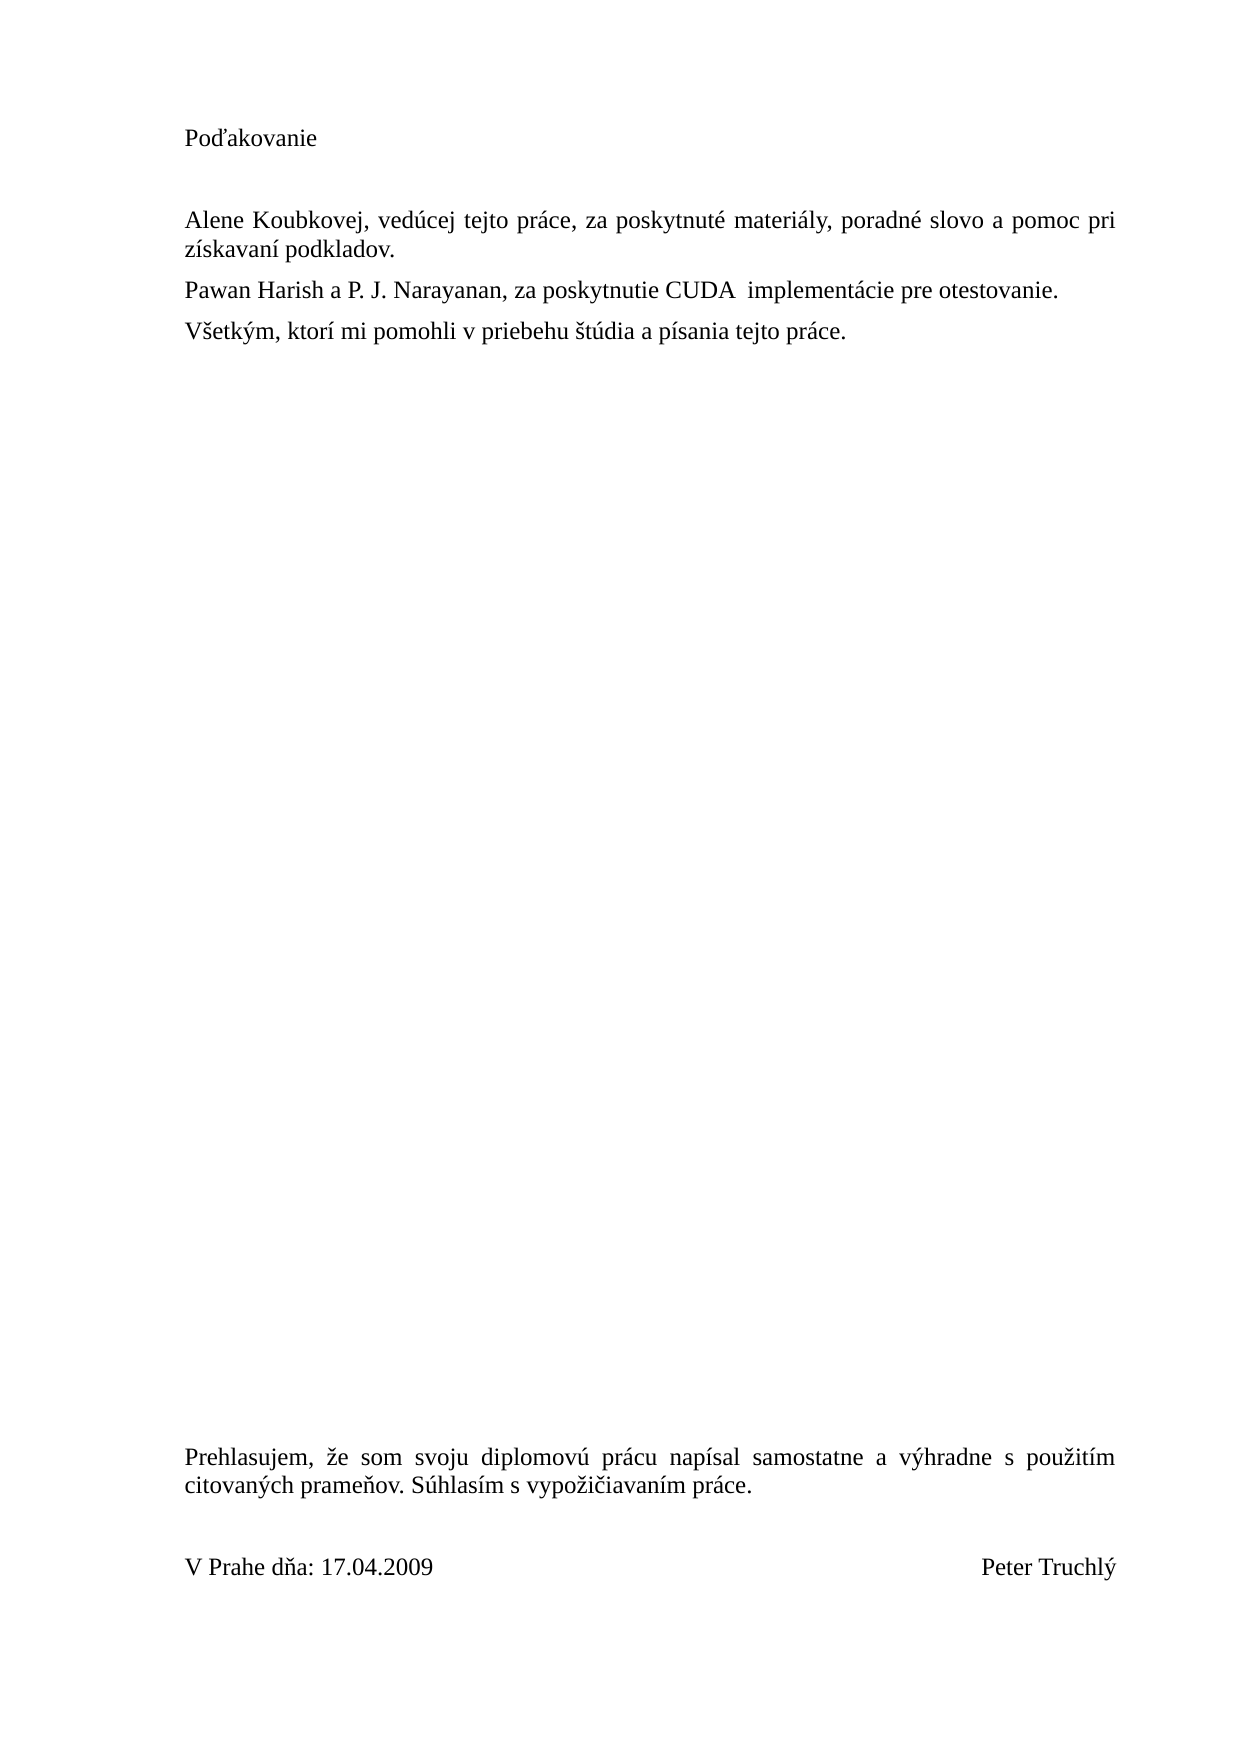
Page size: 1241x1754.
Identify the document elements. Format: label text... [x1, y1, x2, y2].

table_cell Peter Truchlý [808, 1546, 1122, 1586]
table_cell Prehlasujem, že som svoju diplomovú prácu napísal samostatne a výhradne s použitím citovaných prameňov. Súhlasím s vypožičiavaním práce. [179, 1436, 1122, 1546]
table_cell V Prahe dňa: 17.04.2009 [179, 1546, 493, 1586]
table_header Poďakovanie Alene Koubkovej, vedúcej tejto práce, za poskytnuté materiály, poradné slovo a pomoc pri získavaní podkladov. Pawan Harish a P. J. Narayanan, za poskytnutie CUDA implementácie pre otestovanie. Všetkým, ktorí mi pomohli v priebehu štúdia a písania tejto práce. [179, 117, 1122, 1436]
table_cell [493, 1546, 807, 1586]
